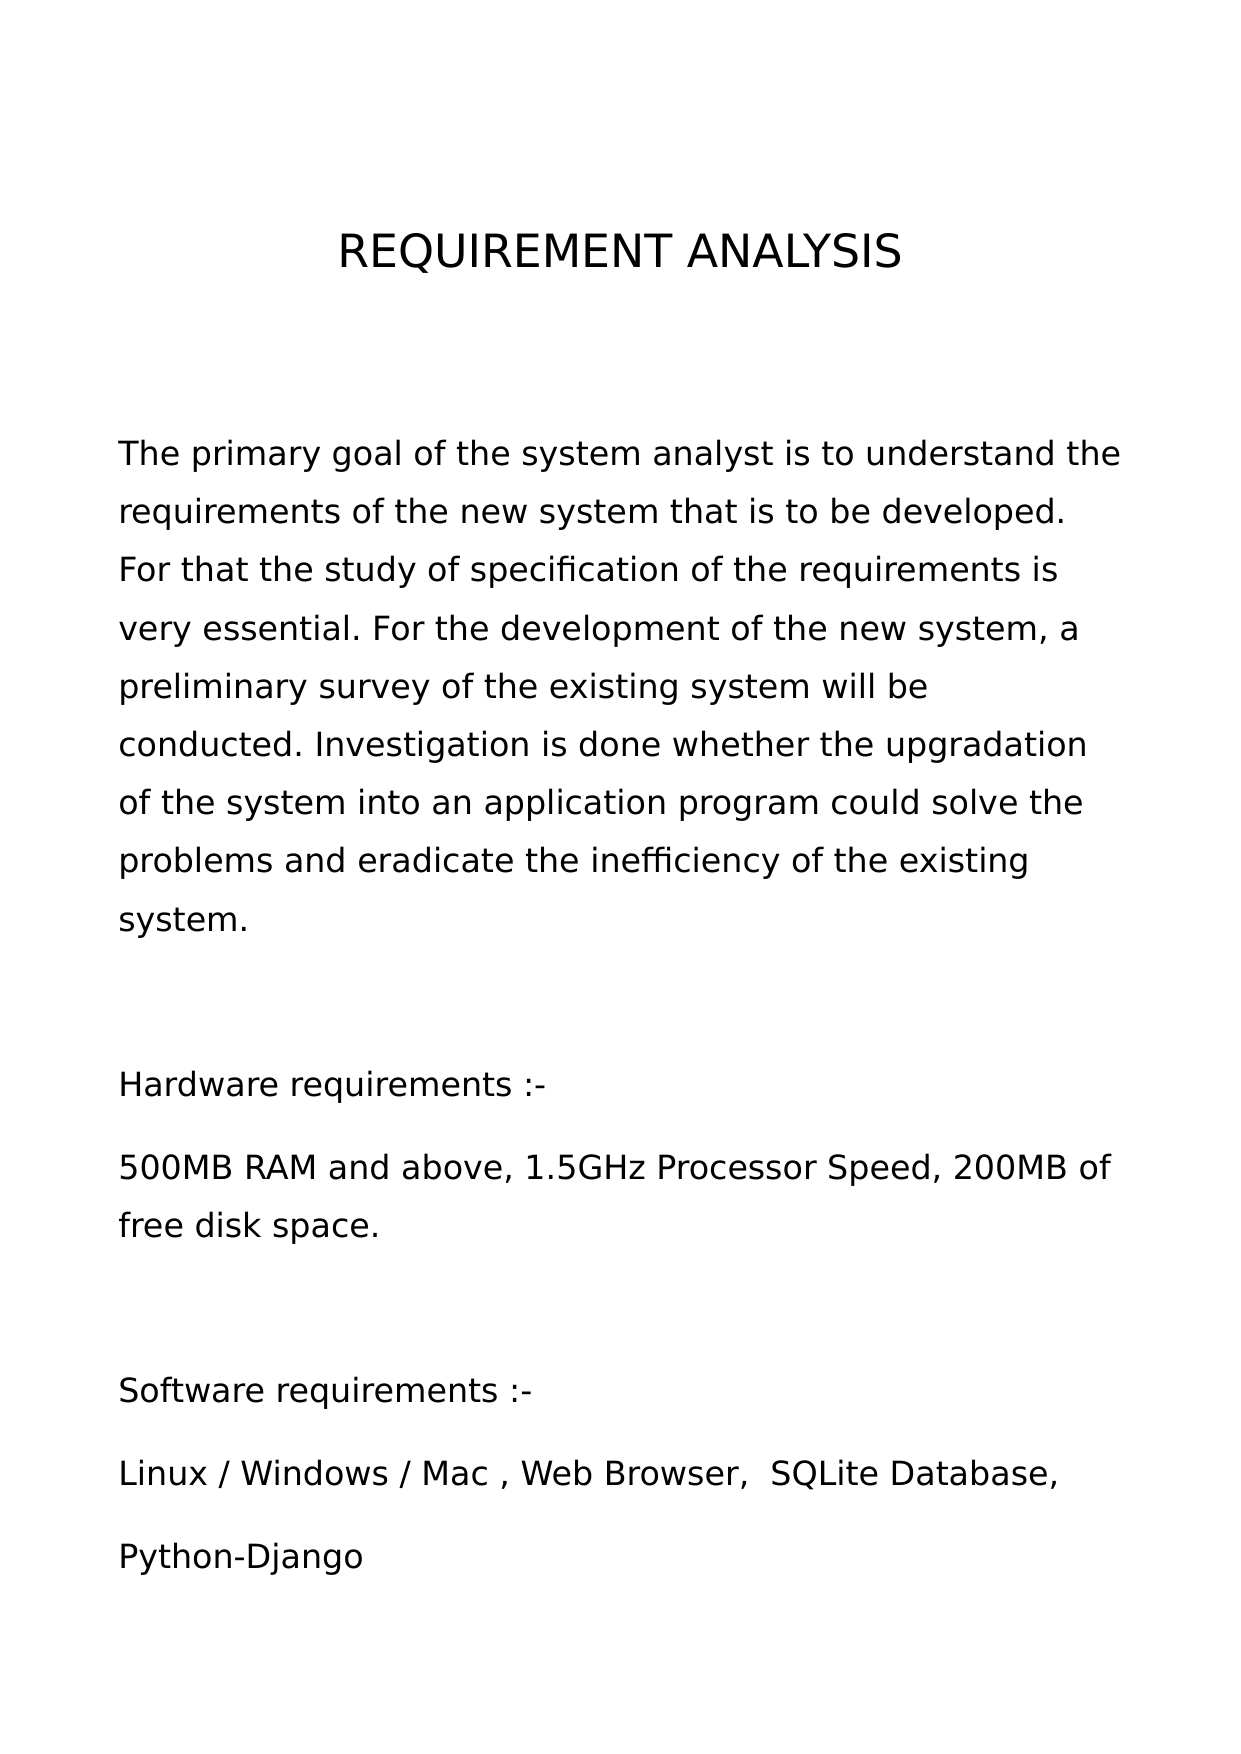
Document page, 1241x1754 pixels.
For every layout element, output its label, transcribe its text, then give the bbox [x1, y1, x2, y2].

text 500MB RAM and above, 1.5GHz Processor Speed, 200MB of free disk space. [118, 1148, 1122, 1245]
text REQUIREMENT ANALYSIS [118, 225, 1122, 279]
text Linux / Windows / Mac , Web Browser, SQLite Database, [118, 1454, 1122, 1493]
text The primary goal of the system analyst is to understand the requirements of the new system that is to be developed. For that the study of specification of the requirements is very essential. For the development of the new system, a preliminary survey of the existing system will be conducted. Investigation is done whether the upgradation of the system into an application program could solve the problems and eradicate the inefficiency of the existing system. [118, 434, 1122, 939]
text Hardware requirements :- [118, 1066, 1122, 1104]
text Python-Django [118, 1537, 1122, 1576]
text Software requirements :- [118, 1372, 1122, 1411]
